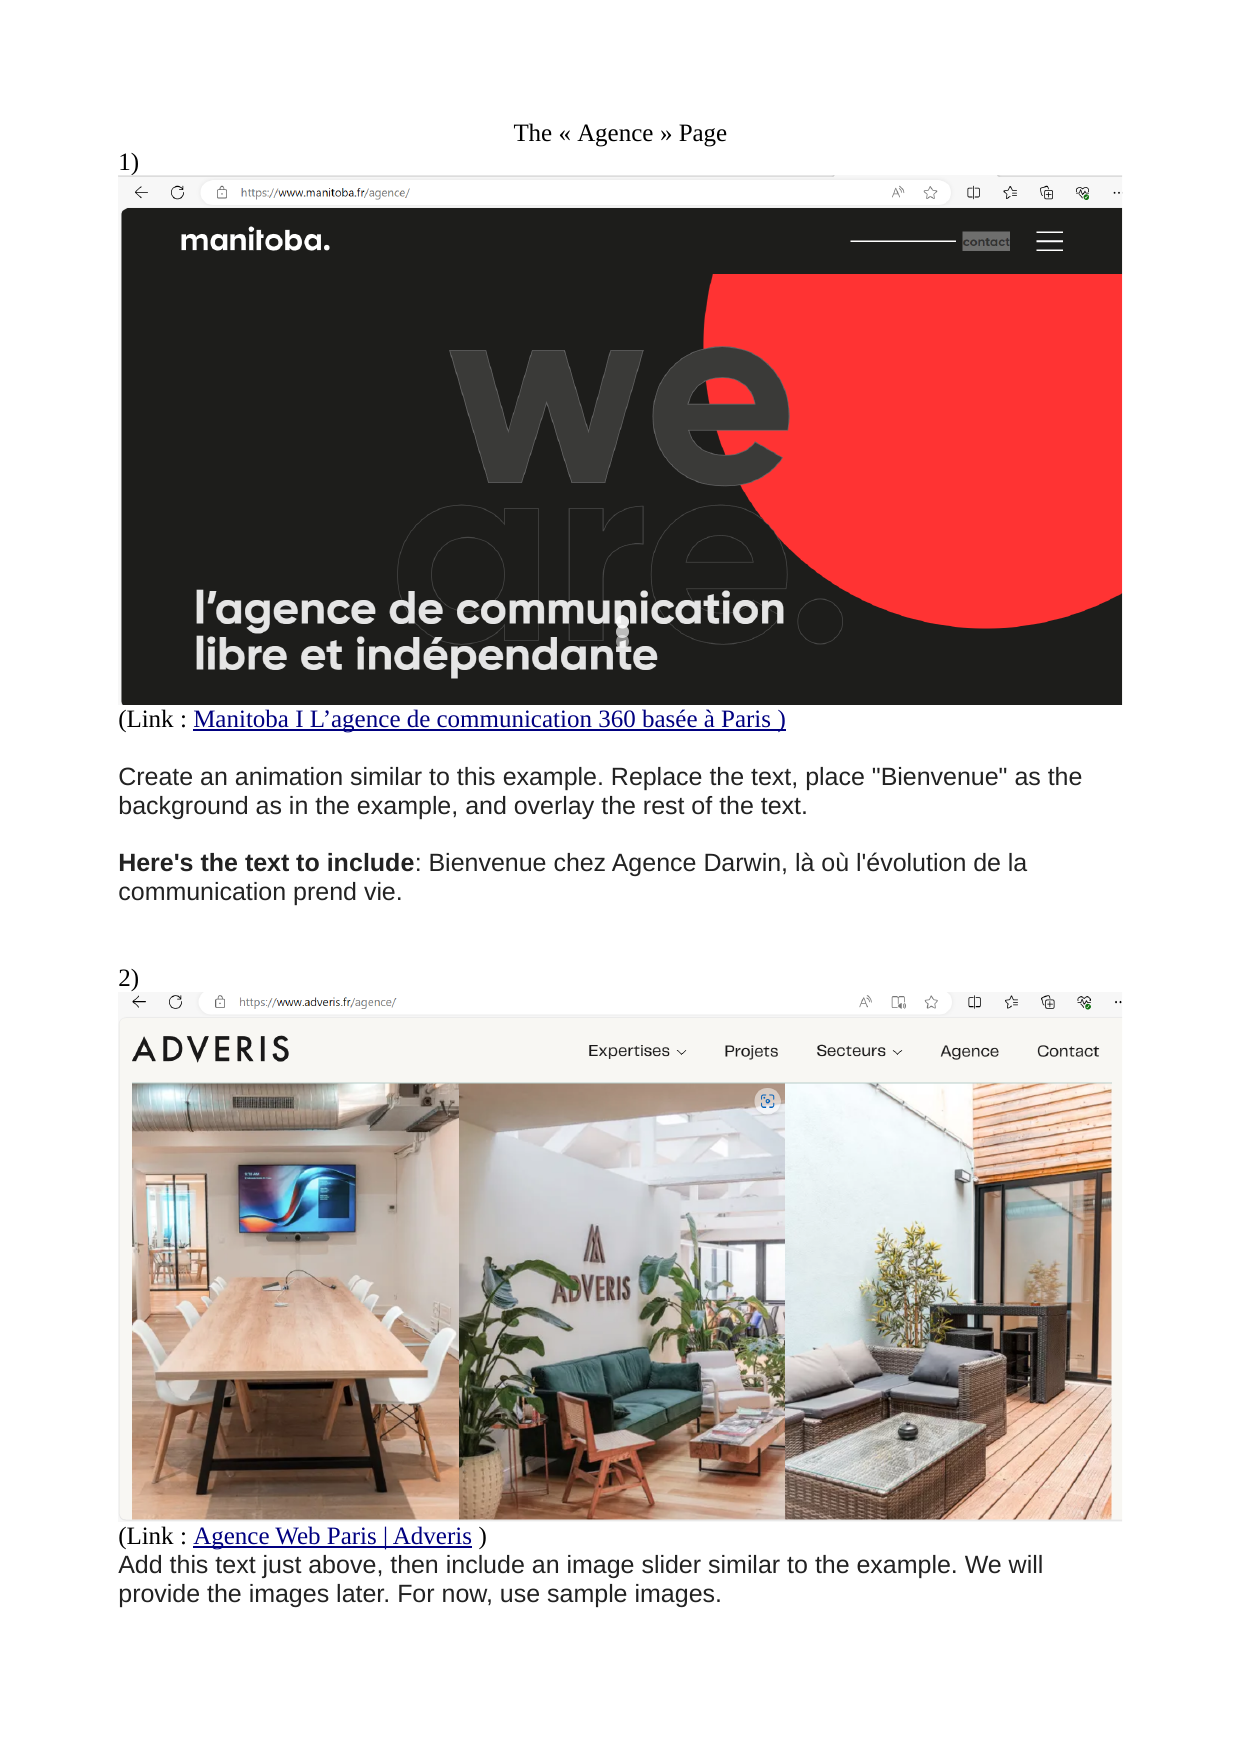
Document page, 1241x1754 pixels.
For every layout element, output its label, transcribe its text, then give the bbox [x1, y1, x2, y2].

text Here's the text to include: Bienvenue chez Agence Darwin, là où l'évolution de la communication prend vie. [118, 848, 1122, 906]
text The « Agence » Page [118, 118, 1122, 147]
picture [118, 992, 1123, 1522]
text Create an animation similar to this example. Replace the text, place "Bienvenue" as the background as in the example, and overlay the rest of the text. [118, 762, 1122, 819]
text (Link : Agence Web Paris | Adveris ) [118, 1522, 1122, 1550]
text 1) [118, 147, 1122, 175]
text Add this text just above, then include an image slider similar to the example. We will provide the images later. For now, use sample images. [118, 1550, 1122, 1607]
text 2) [118, 963, 1122, 992]
text (Link : Manitoba I L’agence de communication 360 basée à Paris ) [118, 705, 1122, 733]
picture [118, 175, 1123, 705]
